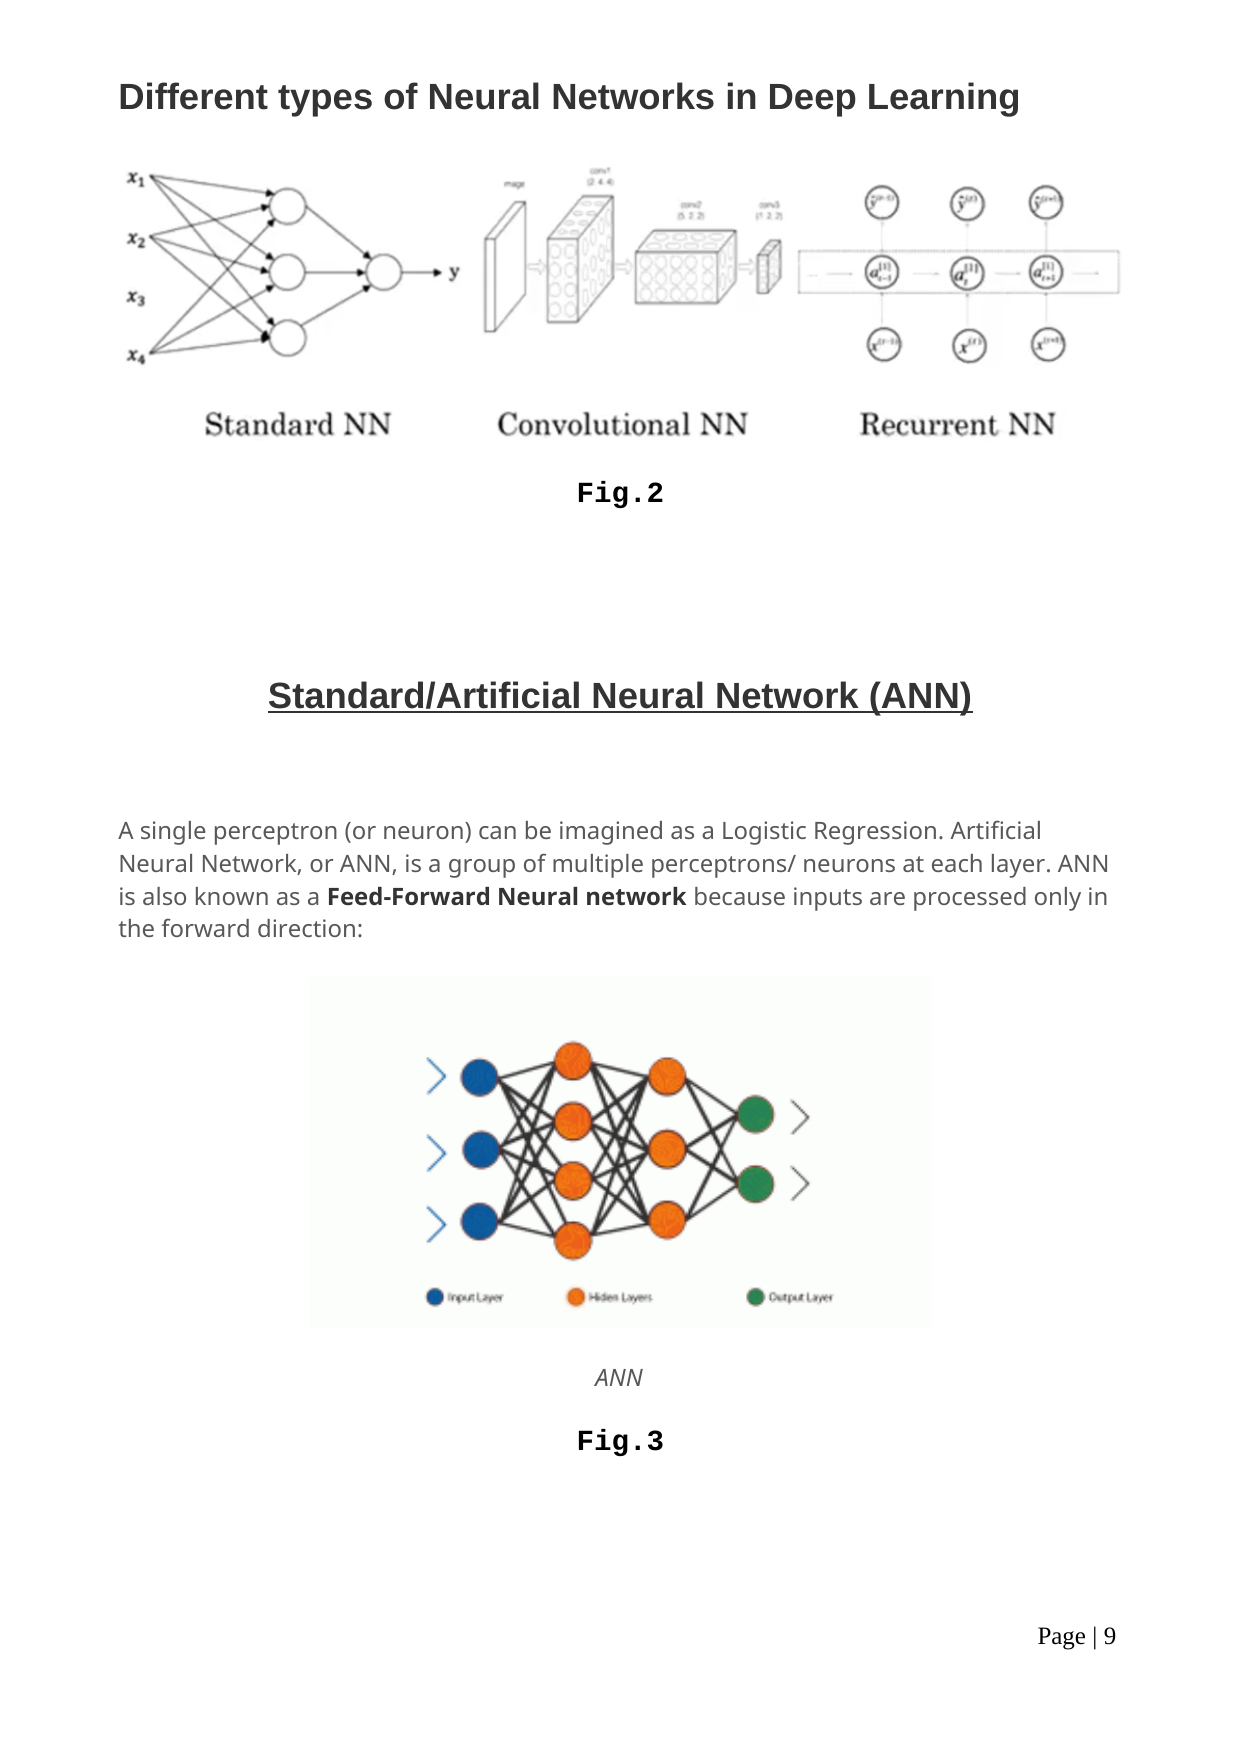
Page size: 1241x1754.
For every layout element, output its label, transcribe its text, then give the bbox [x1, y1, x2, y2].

text Fig.2 [118, 478, 1122, 511]
text ANN [118, 1360, 1122, 1393]
subtitle Different types of Neural Networks in Deep Learning [118, 75, 1122, 117]
subtitle Standard/Artificial Neural Network (ANN) [118, 675, 1122, 717]
text A single perceptron (or neuron) can be imagined as a Logistic Regression. Artificial Neural Network, or ANN, is a group of multiple perceptrons/ neurons at each layer. ANN is also known as a Feed-Forward Neural network because inputs are processed only in the forward direction: [118, 814, 1122, 944]
text Fig.3 [118, 1426, 1122, 1459]
